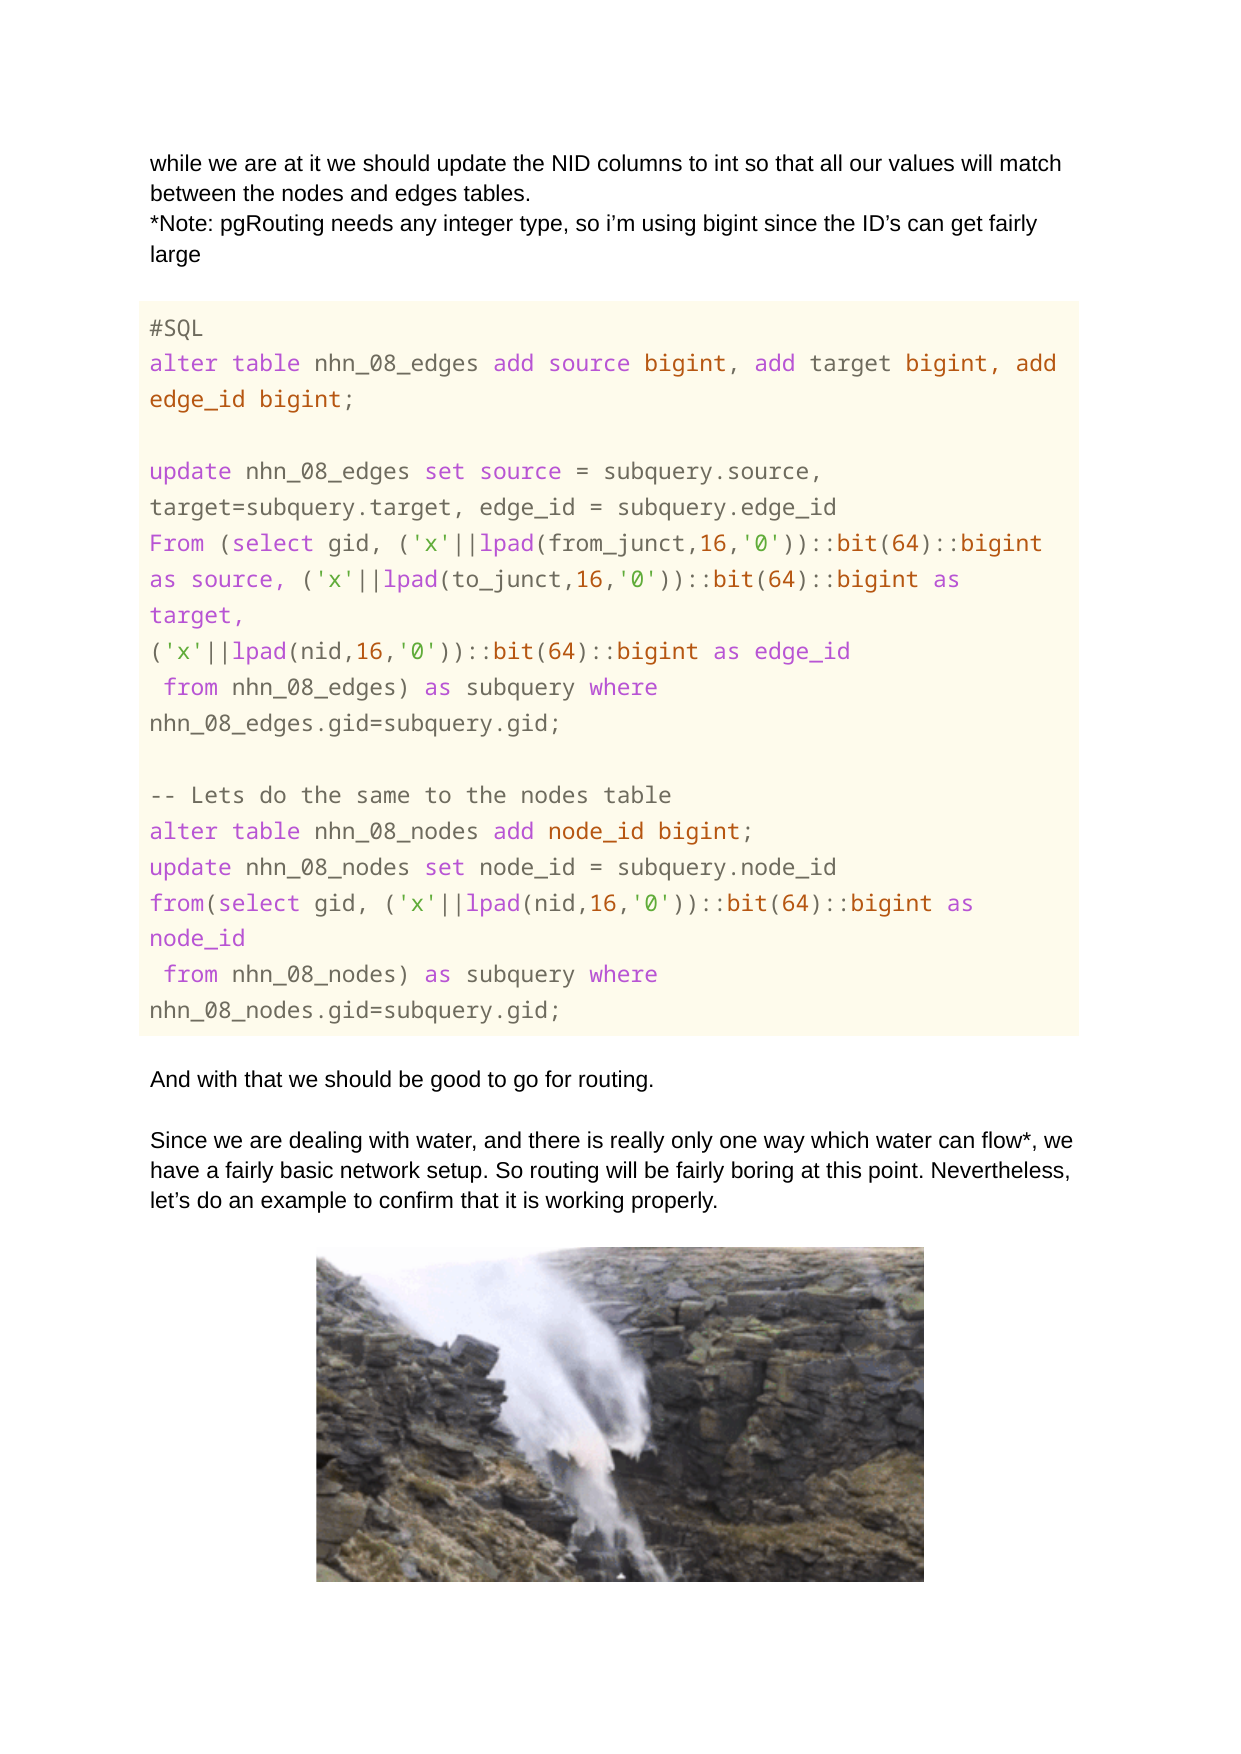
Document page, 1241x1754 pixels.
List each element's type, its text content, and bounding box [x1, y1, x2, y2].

text *Note: pgRouting needs any integer type, so i’m using bigint since the ID’s can get fairly large [150, 210, 1090, 267]
table_header #SQL alter table nhn_08_edges add source bigint, add target bigint, add edge_id bigint; update nhn_08_edges set source = subquery.source, target=subquery.target, edge_id = subquery.edge_id From (select gid, ('x'||lpad(from_junct,16,'0'))::bit(64)::bigint as source, ('x'||lpad(to_junct,16,'0'))::bit(64)::bigint as target, ('x'||lpad(nid,16,'0'))::bit(64)::bigint as edge_id from nhn_08_edges) as subquery where nhn_08_edges.gid=subquery.gid; -- Lets do the same to the nodes table alter table nhn_08_nodes add node_id bigint; update nhn_08_nodes set node_id = subquery.node_id from(select gid, ('x'||lpad(nid,16,'0'))::bit(64)::bigint as node_id from nhn_08_nodes) as subquery where nhn_08_nodes.gid=subquery.gid; [139, 301, 1079, 1036]
text Since we are dealing with water, and there is really only one way which water can flow*, we have a fairly basic network setup. So routing will be fairly boring at this point. Nevertheless, let’s do an example to confirm that it is working properly. [150, 1127, 1090, 1213]
text while we are at it we should update the NID columns to int so that all our values will match between the nodes and edges tables. [150, 150, 1090, 207]
text And with that we should be good to go for routing. [150, 1066, 1090, 1092]
picture [316, 1247, 924, 1582]
